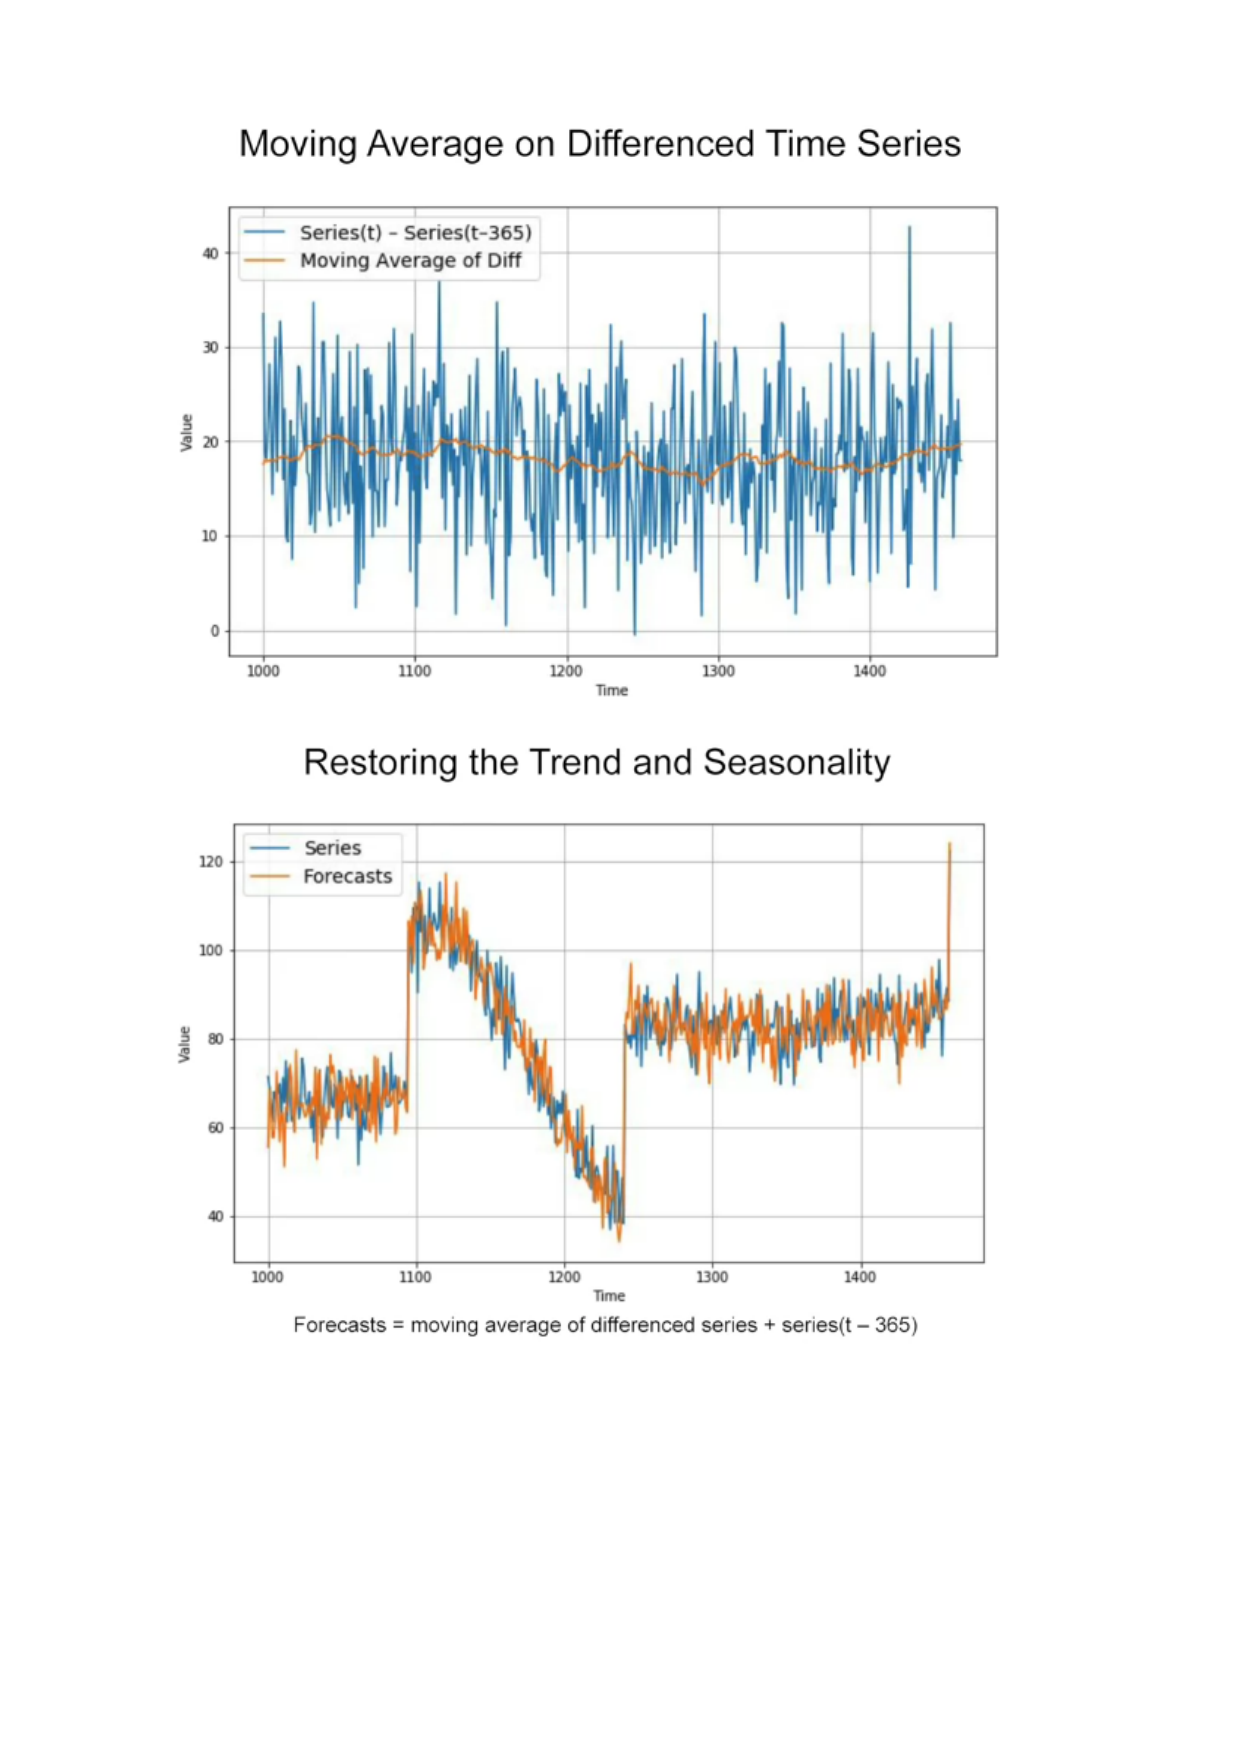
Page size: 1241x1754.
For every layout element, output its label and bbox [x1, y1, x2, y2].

picture [118, 743, 1123, 1344]
picture [118, 118, 1123, 715]
